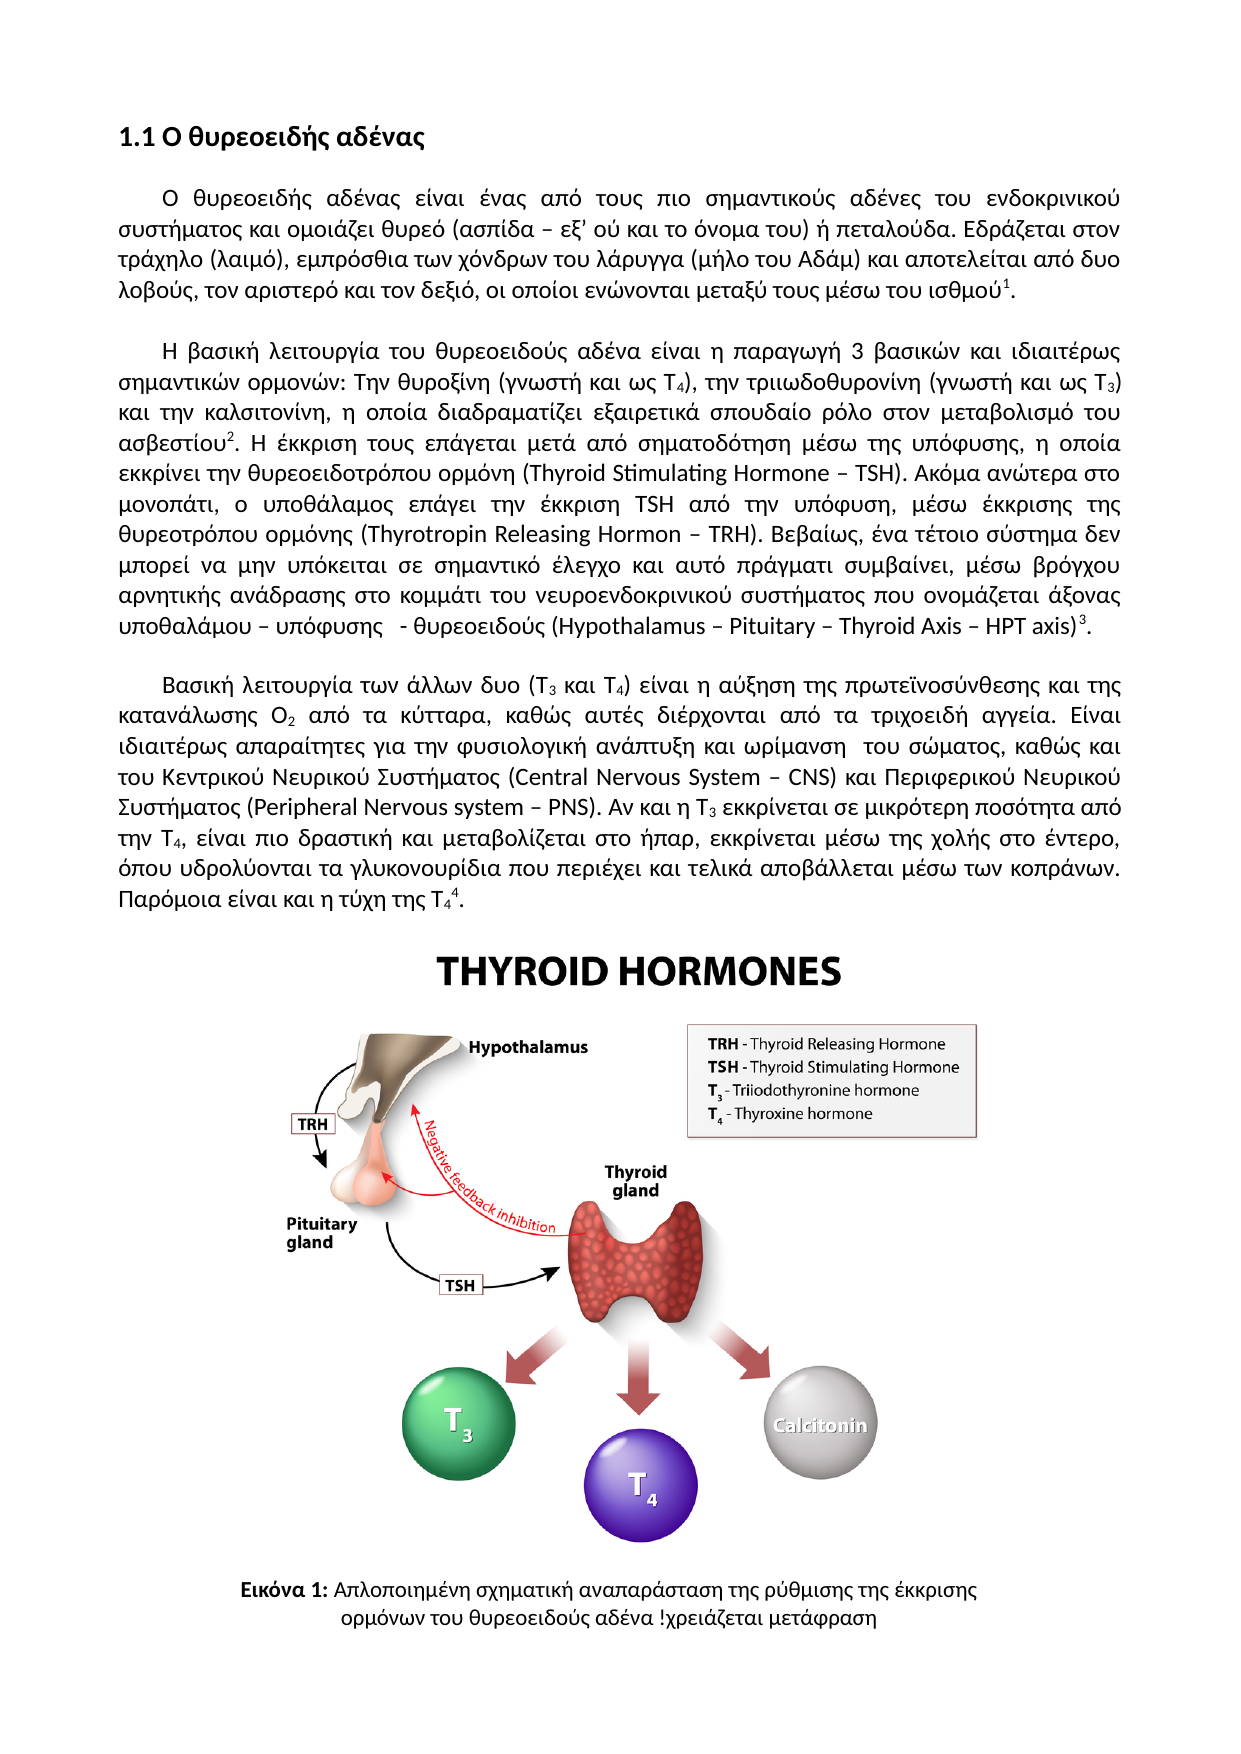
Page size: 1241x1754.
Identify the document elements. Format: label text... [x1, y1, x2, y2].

text Βασική λειτουργία των άλλων δυο (T3 και Τ4) είναι η αύξηση της πρωτεϊνοσύνθεσης και της κατανάλωσης Ο2 από τα κύτταρα, καθώς αυτές διέρχονται από τα τριχοειδή αγγεία. Είναι ιδιαιτέρως απαραίτητες για την φυσιολογική ανάπτυξη και ωρίμανση του σώματος, καθώς και του Κεντρικού Νευρικού Συστήματος (Central Nervous System – CNS) και Περιφερικού Νευρικού Συστήματος (Peripheral Nervous system – PNS). Αν και η Τ3 εκκρίνεται σε μικρότερη ποσότητα από την Τ4, είναι πιο δραστική και μεταβολίζεται στο ήπαρ, εκκρίνεται μέσω της χολής στο έντερο, όπου υδρολύονται τα γλυκονουρίδια που περιέχει και τελικά αποβάλλεται μέσω των κοπράνων. Παρόμοια είναι και η τύχη της Τ44. [118, 669, 1122, 913]
picture [259, 920, 997, 1565]
text Ο θυρεοειδής αδένας είναι ένας από τους πιο σημαντικούς αδένες του ενδοκρινικού συστήματος και ομοιάζει θυρεό (ασπίδα – εξ’ ού και το όνομα του) ή πεταλούδα. Εδράζεται στον τράχηλο (λαιμό), εμπρόσθια των χόνδρων του λάρυγγα (μήλο του Αδάμ) και αποτελείται από δυο λοβούς, τον αριστερό και τον δεξιό, οι οποίοι ενώνονται μεταξύ τους μέσω του ισθμού1. [118, 182, 1122, 304]
subtitle 1.1 Ο θυρεοειδής αδένας [118, 118, 1122, 154]
text Η βασική λειτουργία του θυρεοειδούς αδένα είναι η παραγωγή 3 βασικών και ιδιαιτέρως σημαντικών ορμονών: Την θυροξίνη (γνωστή και ως Τ4), την τριιωδοθυρονίνη (γνωστή και ως Τ3) και την καλσιτονίνη, η οποία διαδραματίζει εξαιρετικά σπουδαίο ρόλο στον μεταβολισμό του ασβεστίου2. Η έκκριση τους επάγεται μετά από σηματοδότηση μέσω της υπόφυσης, η οποία εκκρίνει την θυρεοειδοτρόπου ορμόνη (Thyroid Stimulating Hormone – TSH). Ακόμα ανώτερα στο μονοπάτι, ο υποθάλαμος επάγει την έκκριση TSH από την υπόφυση, μέσω έκκρισης της θυρεοτρόπου ορμόνης (Thyrotropin Releasing Hormon – TRH). Βεβαίως, ένα τέτοιο σύστημα δεν μπορεί να μην υπόκειται σε σημαντικό έλεγχο και αυτό πράγματι συμβαίνει, μέσω βρόγχου αρνητικής ανάδρασης στο κομμάτι του νευροενδοκρινικού συστήματος που ονομάζεται άξονας υποθαλάμου – υπόφυσης - θυρεοειδούς (Hypothalamus – Pituitary – Thyroid Axis – HPT axis)3. [118, 335, 1122, 640]
